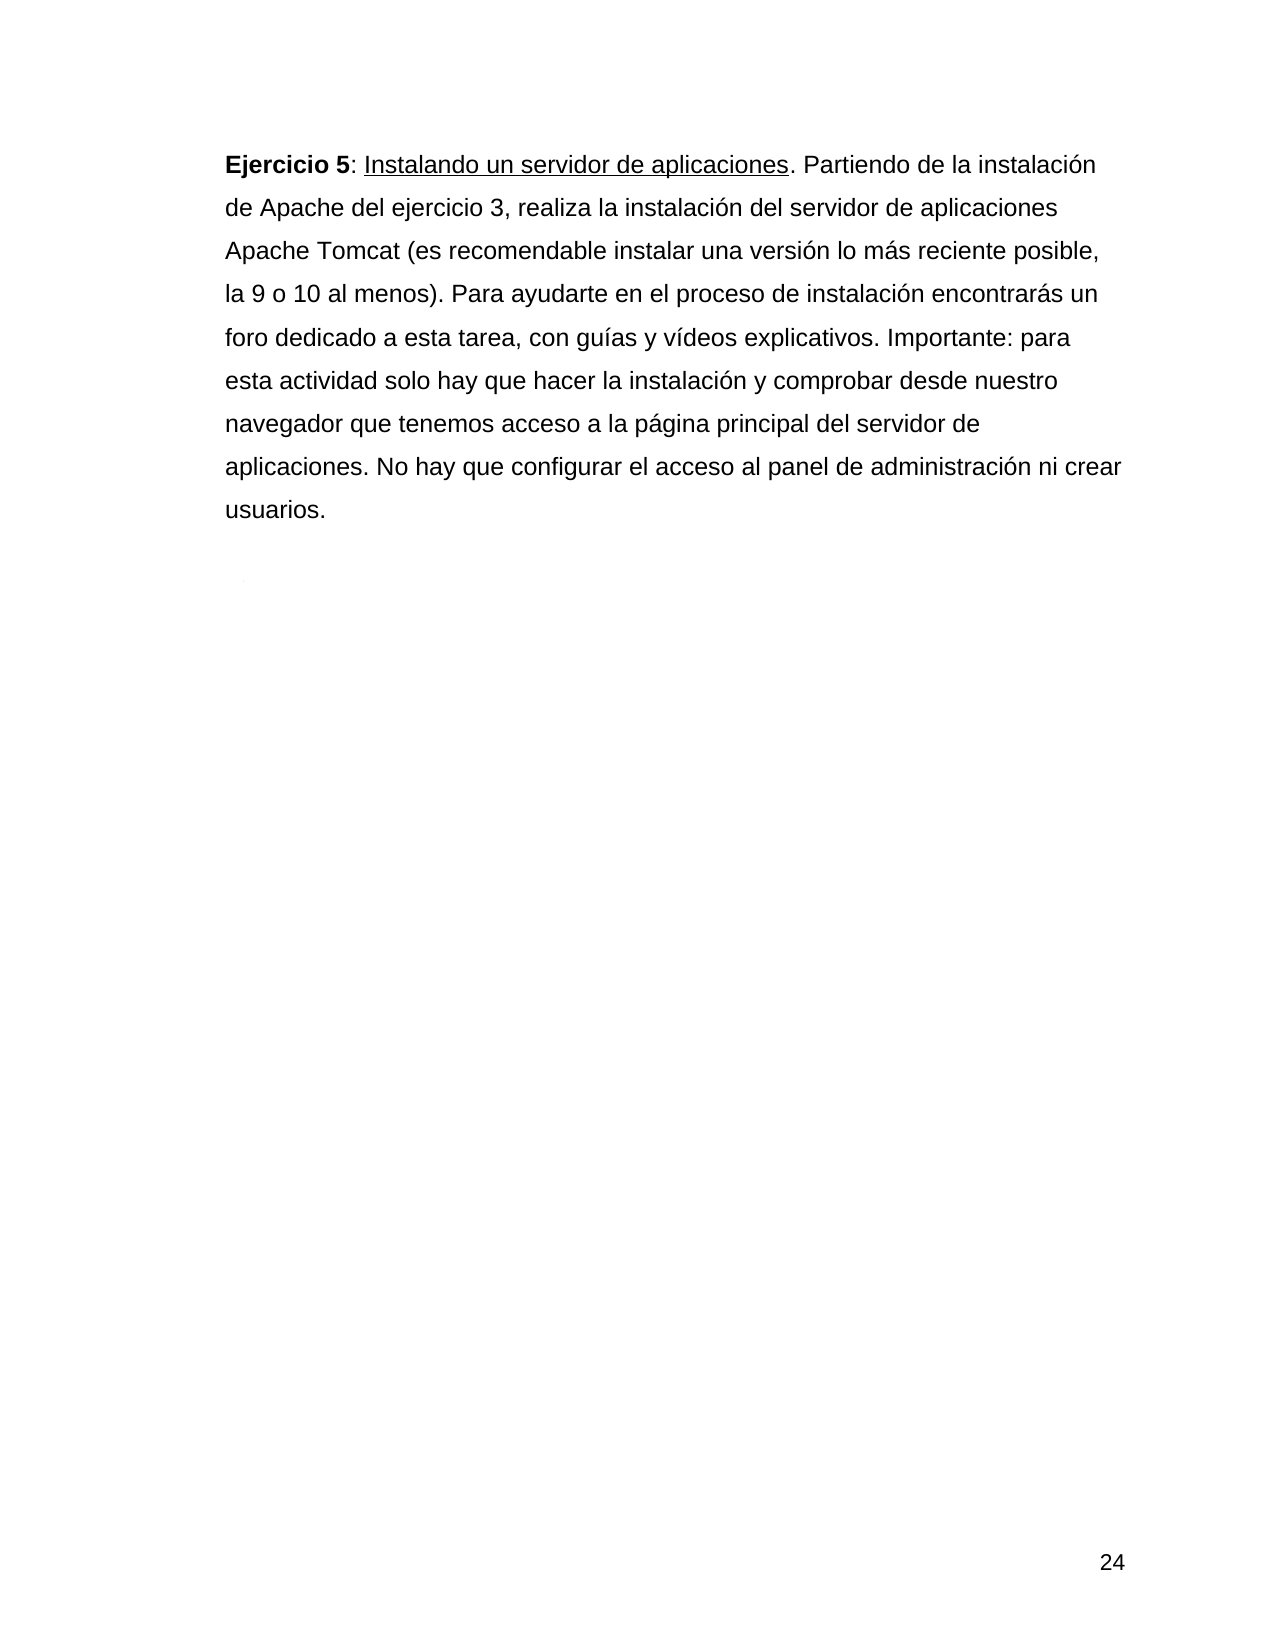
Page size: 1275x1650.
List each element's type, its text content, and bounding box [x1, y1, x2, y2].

subtitle Ejercicio 5: Instalando un servidor de aplicaciones. Partiendo de la instalación de Apache del ejercicio 3, realiza la instalación del servidor de aplicaciones Apache Tomcat (es recomendable instalar una versión lo más reciente posible, la 9 o 10 al menos). Para ayudarte en el proceso de instalación encontrarás un foro dedicado a esta tarea, con guías y vídeos explicativos. Importante: para esta actividad solo hay que hacer la instalación y comprobar desde nuestro navegador que tenemos acceso a la página principal del servidor de aplicaciones. No hay que configurar el acceso al panel de administración ni crear usuarios. [225, 150, 1125, 524]
